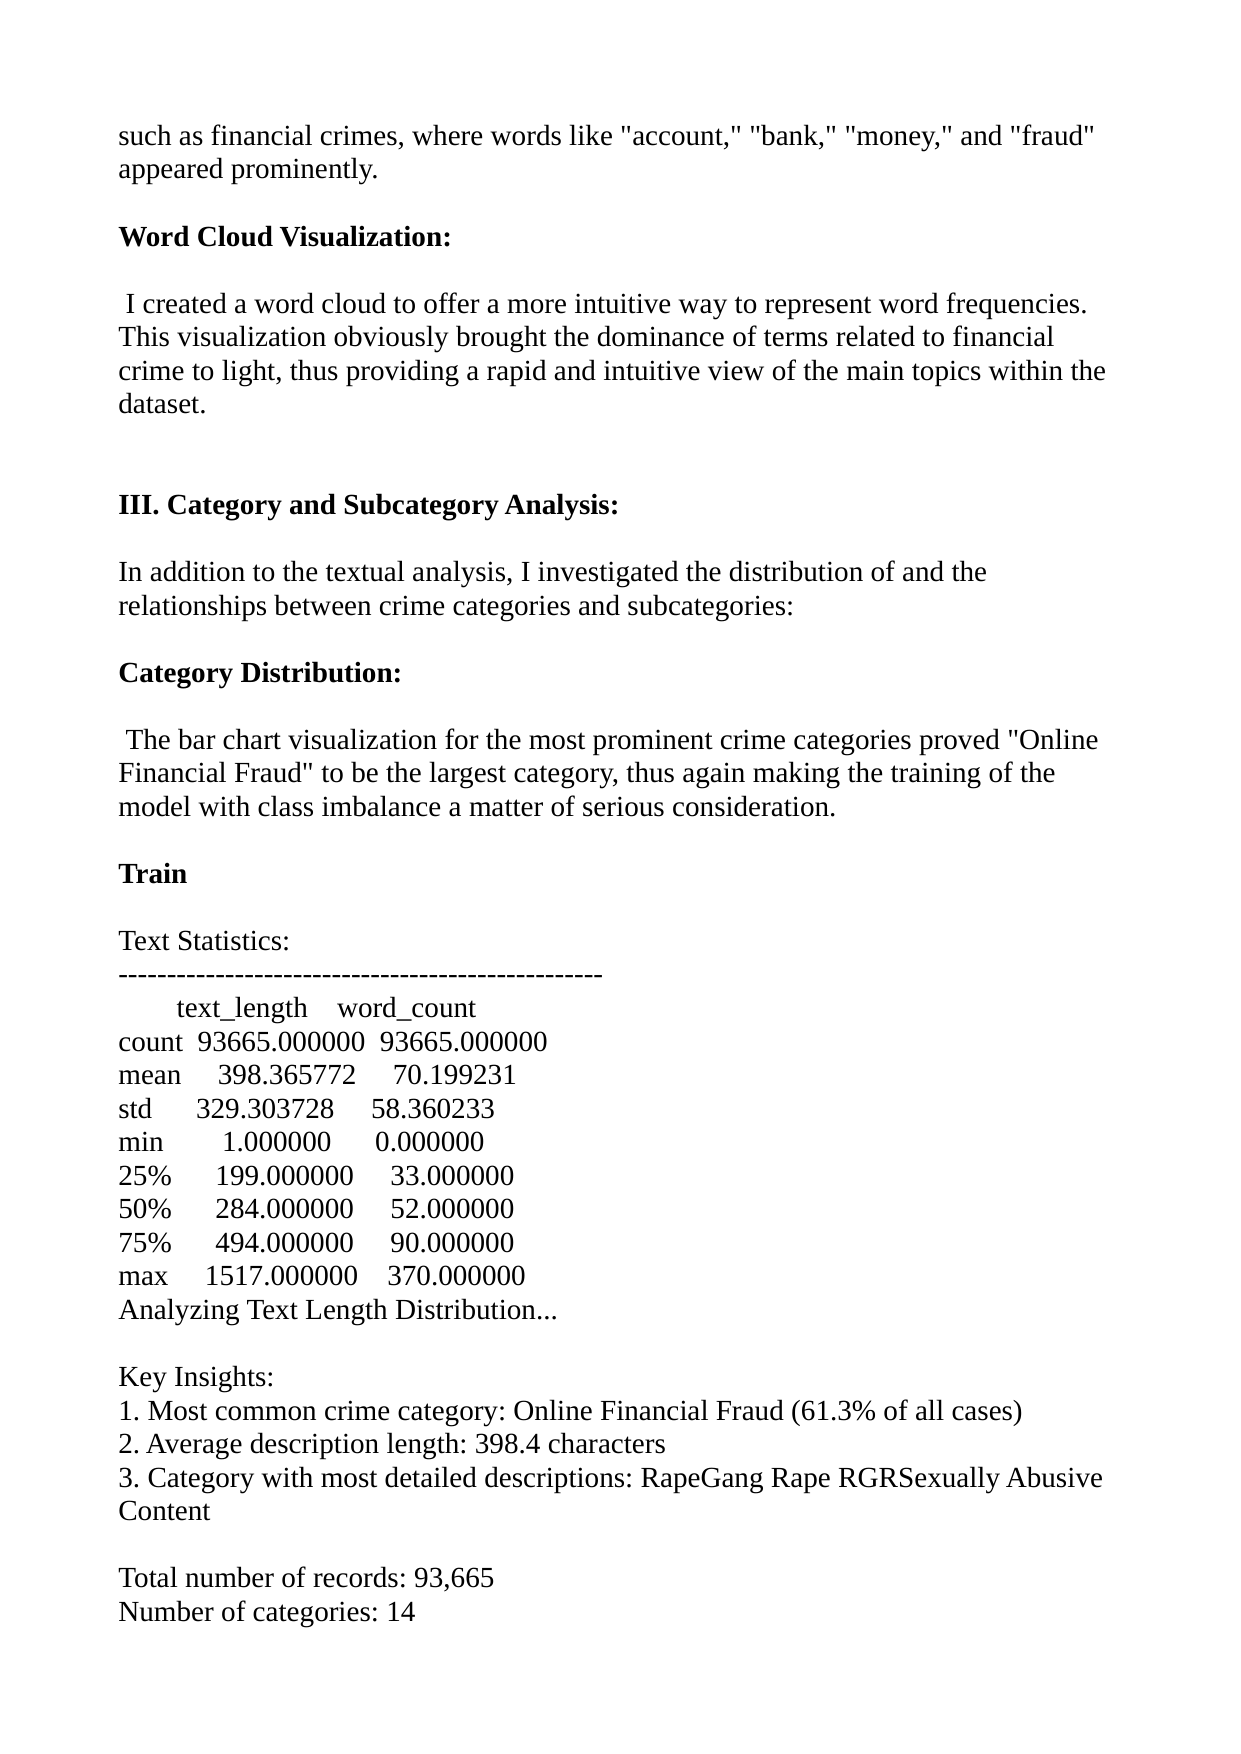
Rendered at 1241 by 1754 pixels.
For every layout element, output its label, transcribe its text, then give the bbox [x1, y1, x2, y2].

text 50% 284.000000 52.000000 [118, 1191, 1122, 1225]
text III. Category and Subcategory Analysis: [118, 487, 1122, 521]
text Number of categories: 14 [118, 1594, 1122, 1627]
text such as financial crimes, where words like "account," "bank," "money," and "fraud" appeared prominently. [118, 118, 1122, 185]
text In addition to the textual analysis, I investigated the distribution of and the relationships between crime categories and subcategories: [118, 554, 1122, 621]
text mean 398.365772 70.199231 [118, 1057, 1122, 1091]
text Analyzing Text Length Distribution... [118, 1292, 1122, 1326]
text text_length word_count [118, 990, 1122, 1024]
text 1. Most common crime category: Online Financial Fraud (61.3% of all cases) [118, 1393, 1122, 1426]
text -------------------------------------------------- [118, 957, 1122, 990]
text count 93665.000000 93665.000000 [118, 1024, 1122, 1057]
text Text Statistics: [118, 923, 1122, 957]
text std 329.303728 58.360233 [118, 1091, 1122, 1124]
text Total number of records: 93,665 [118, 1560, 1122, 1594]
text min 1.000000 0.000000 [118, 1124, 1122, 1158]
text Key Insights: [118, 1359, 1122, 1393]
text Category Distribution: [118, 655, 1122, 688]
text 75% 494.000000 90.000000 [118, 1225, 1122, 1258]
text 25% 199.000000 33.000000 [118, 1158, 1122, 1191]
text I created a word cloud to offer a more intuitive way to represent word frequencies. This visualization obviously brought the dominance of terms related to financial crime to light, thus providing a rapid and intuitive view of the main topics within the dataset. [118, 286, 1122, 420]
text Word Cloud Visualization: [118, 219, 1122, 252]
text The bar chart visualization for the most prominent crime categories proved "Online Financial Fraud" to be the largest category, thus again making the training of the model with class imbalance a matter of serious consideration. [118, 722, 1122, 822]
text 2. Average description length: 398.4 characters [118, 1426, 1122, 1460]
text Train [118, 856, 1122, 889]
text 3. Category with most detailed descriptions: RapeGang Rape RGRSexually Abusive Content [118, 1460, 1122, 1527]
text max 1517.000000 370.000000 [118, 1258, 1122, 1292]
